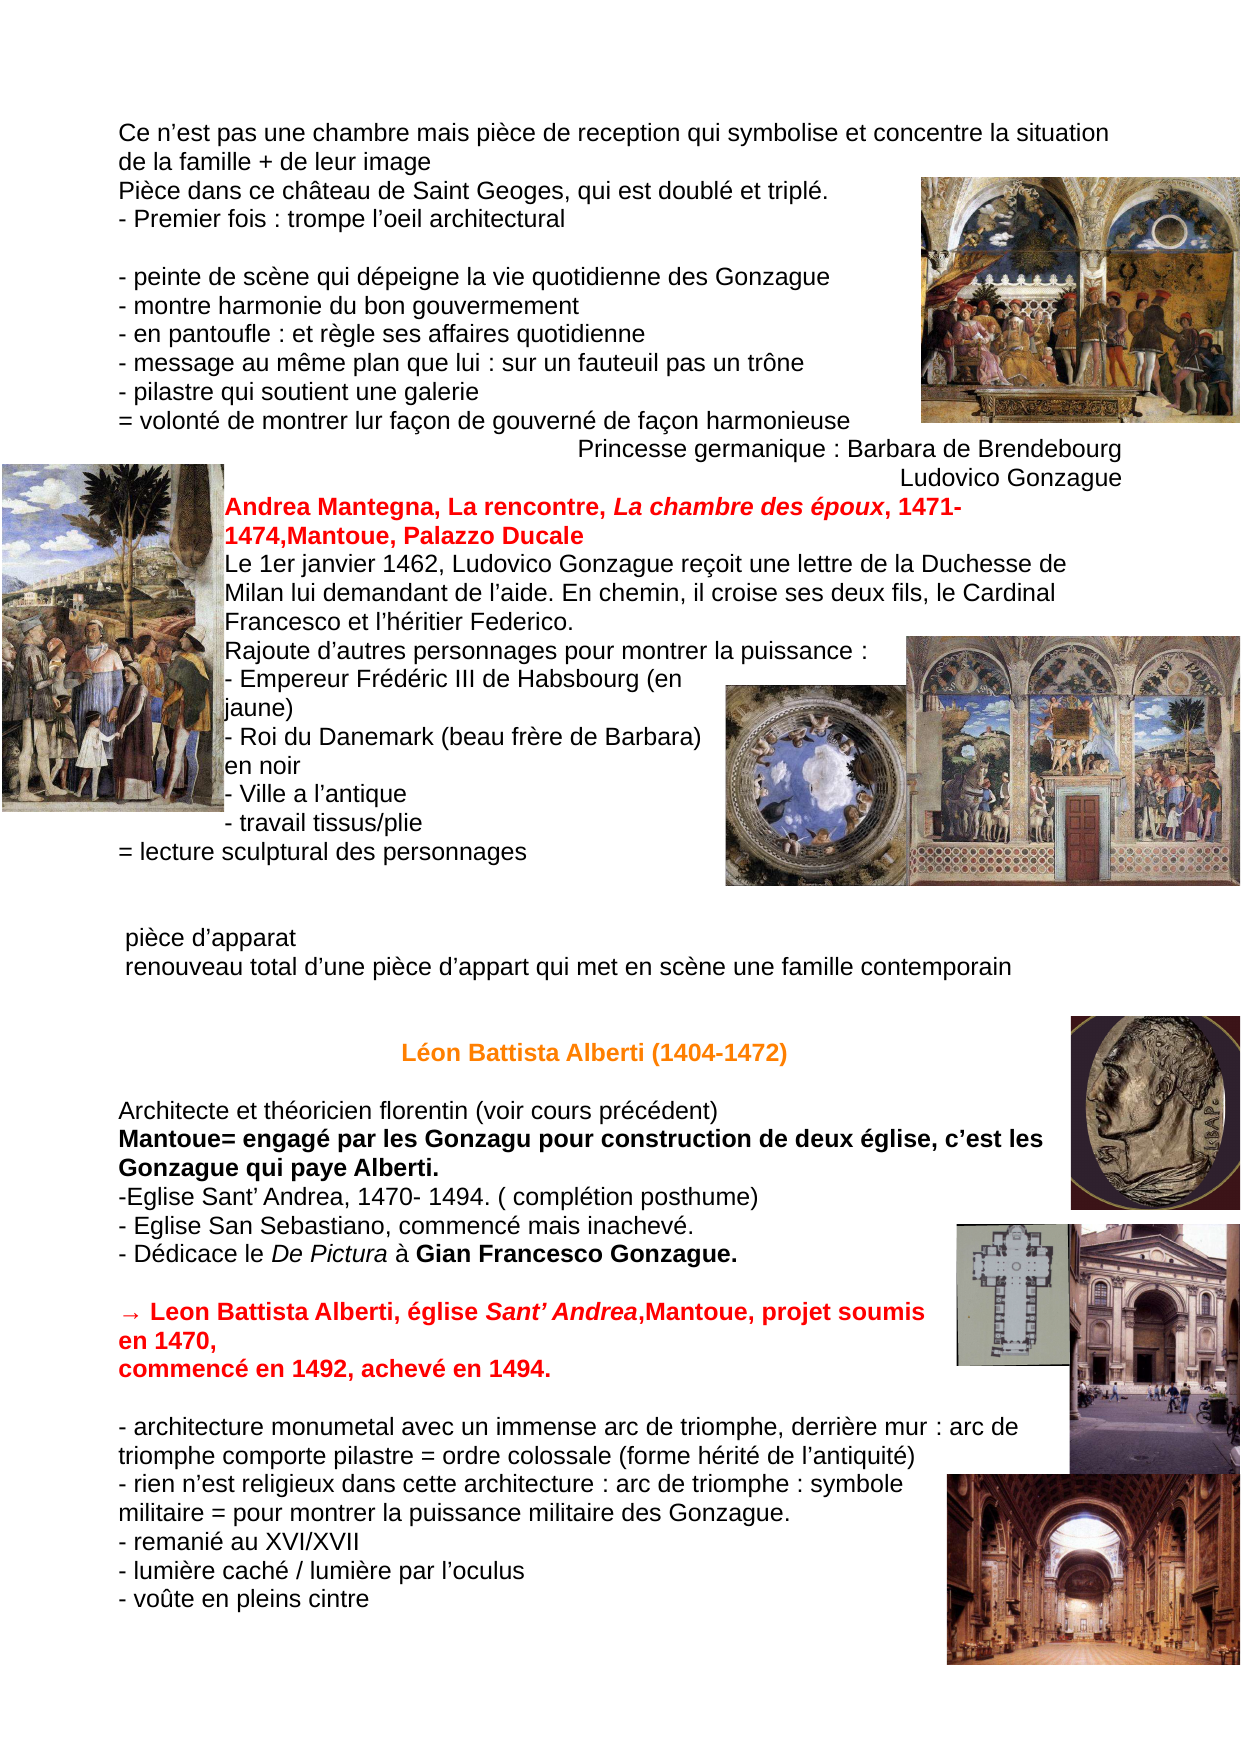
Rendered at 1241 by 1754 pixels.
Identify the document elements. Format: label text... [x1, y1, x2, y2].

text Andrea Mantegna, La rencontre, La chambre des époux, 1471-1474,Mantoue, Palazzo Ducale [225, 492, 1122, 549]
text - travail tissus/plie [118, 808, 725, 837]
text - remanié au XVI/XVII [118, 1527, 946, 1556]
text - message au même plan que lui : sur un fauteuil pas un trône [118, 348, 921, 377]
text - Premier fois : trompe l’oeil architectural [118, 204, 921, 233]
text - pilastre qui soutient une galerie [118, 377, 921, 406]
text - Dédicace le De Pictura à Gian Francesco Gonzague. [118, 1239, 956, 1268]
text Léon Battista Alberti (1404-1472) [118, 1038, 1070, 1067]
text - en pantoufle : et règle ses affaires quotidienne [118, 319, 921, 348]
text pièce d’apparat [118, 923, 1122, 952]
text Le 1er janvier 1462, Ludovico Gonzague reçoit une lettre de la Duchesse de Milan lui demandant de l’aide. En chemin, il croise ses deux fils, le Cardinal Francesco et l’héritier Federico. [225, 549, 1122, 636]
picture [725, 636, 1241, 886]
text Architecte et théoricien florentin (voir cours précédent) [118, 1096, 1070, 1124]
text - Eglise San Sebastiano, commencé mais inachevé. [118, 1211, 1122, 1239]
text - Empereur Frédéric III de Habsbourg (en jaune) [225, 664, 906, 722]
picture [1070, 1016, 1241, 1210]
text Pièce dans ce château de Saint Geoges, qui est doublé et triplé. [118, 176, 1122, 204]
text -Eglise Sant’ Andrea, 1470- 1494. ( complétion posthume) [118, 1182, 1122, 1211]
text - peinte de scène qui dépeigne la vie quotidienne des Gonzague [118, 262, 921, 291]
picture [921, 177, 1240, 423]
text - Ville a l’antique [225, 779, 725, 808]
text Princesse germanique : Barbara de Brendebourg [118, 434, 1122, 463]
text Mantoue= engagé par les Gonzagu pour construction de deux église, c’est les Gonzague qui paye Alberti. [118, 1124, 1070, 1182]
text = volonté de montrer lur façon de gouverné de façon harmonieuse [118, 406, 1122, 434]
text - architecture monumetal avec un immense arc de triomphe, derrière mur : arc de triomphe comporte pilastre = ordre colossale (forme hérité de l’antiquité) [118, 1412, 1069, 1469]
text - voûte en pleins cintre [118, 1584, 946, 1613]
text - rien n’est religieux dans cette architecture : arc de triomphe : symbole militaire = pour montrer la puissance militaire des Gonzague. [118, 1469, 1069, 1527]
text = lecture sculptural des personnages [118, 837, 725, 866]
picture [2, 464, 225, 812]
text Rajoute d’autres personnages pour montrer la puissance : [225, 636, 906, 664]
text - lumière caché / lumière par l’oculus [118, 1556, 946, 1584]
text - Roi du Danemark (beau frère de Barbara) en noir [225, 722, 725, 779]
text Ce n’est pas une chambre mais pièce de reception qui symbolise et concentre la situation de la famille + de leur image [118, 118, 1122, 176]
text Ludovico Gonzague [118, 463, 1122, 492]
text → Leon Battista Alberti, église Sant’ Andrea,Mantoue, projet soumis en 1470, [118, 1297, 956, 1354]
text renouveau total d’une pièce d’appart qui met en scène une famille contemporain [118, 952, 1122, 981]
text commencé en 1492, achevé en 1494. [118, 1354, 1069, 1383]
picture [946, 1224, 1241, 1665]
text - montre harmonie du bon gouvermement [118, 291, 921, 319]
